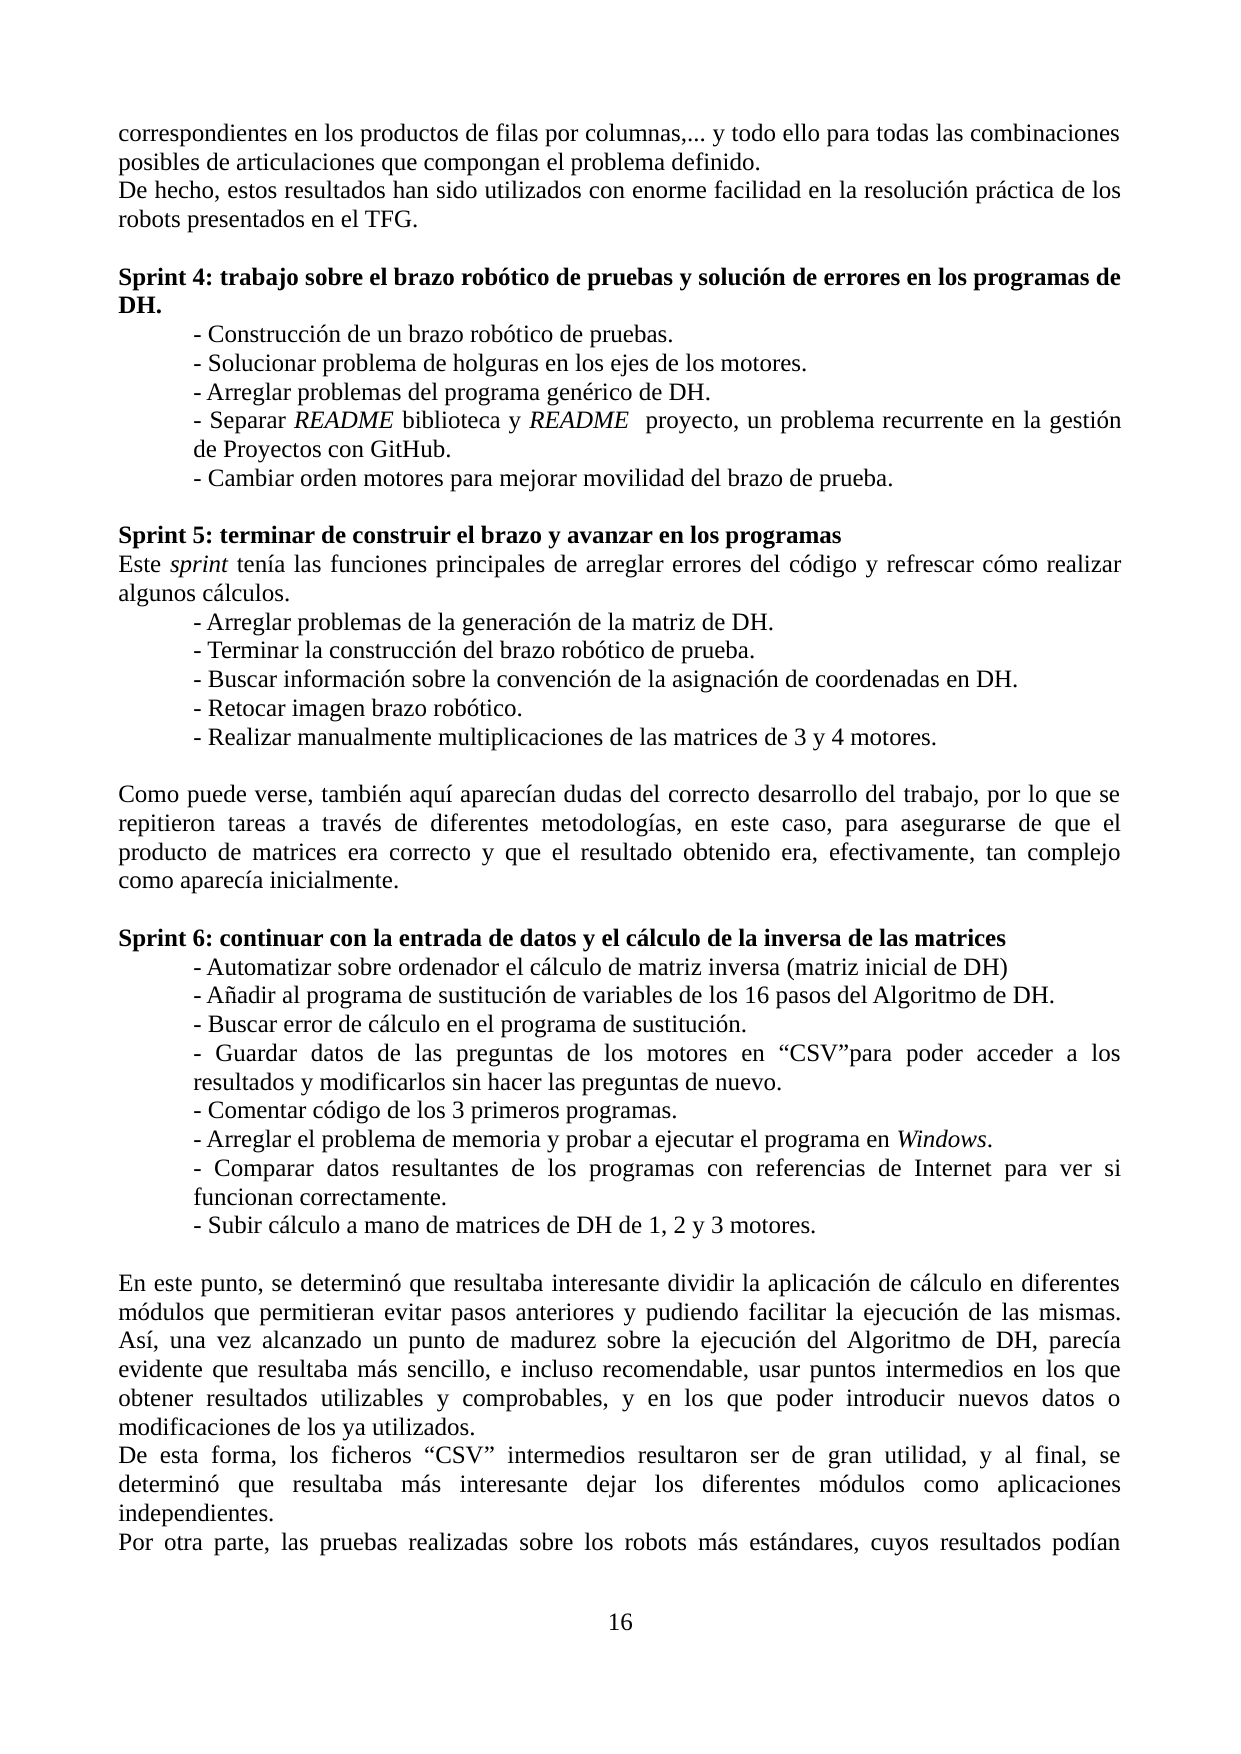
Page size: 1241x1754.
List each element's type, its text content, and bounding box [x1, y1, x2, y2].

text correspondientes en los productos de filas por columnas,... y todo ello para todas las combinaciones posibles de articulaciones que compongan el problema definido. [118, 118, 1122, 176]
list - Arreglar problemas del programa genérico de DH. [156, 377, 1122, 406]
text De hecho, estos resultados han sido utilizados con enorme facilidad en la resolución práctica de los robots presentados en el TFG. [118, 176, 1122, 233]
text De esta forma, los ficheros “CSV” intermedios resultaron ser de gran utilidad, y al final, se determinó que resultaba más interesante dejar los diferentes módulos como aplicaciones independientes. [118, 1441, 1122, 1527]
text En este punto, se determinó que resultaba interesante dividir la aplicación de cálculo en diferentes módulos que permitieran evitar pasos anteriores y pudiendo facilitar la ejecución de las mismas. Así, una vez alcanzado un punto de madurez sobre la ejecución del Algoritmo de DH, parecía evidente que resultaba más sencillo, e incluso recomendable, usar puntos intermedios en los que obtener resultados utilizables y comprobables, y en los que poder introducir nuevos datos o modificaciones de los ya utilizados. [118, 1268, 1122, 1441]
text Por otra parte, las pruebas realizadas sobre los robots más estándares, cuyos resultados podían [118, 1527, 1122, 1556]
list - Comentar código de los 3 primeros programas. [156, 1096, 1122, 1124]
text Como puede verse, también aquí aparecían dudas del correcto desarrollo del trabajo, por lo que se repitieron tareas a través de diferentes metodologías, en este caso, para asegurarse de que el producto de matrices era correcto y que el resultado obtenido era, efectivamente, tan complejo como aparecía inicialmente. [118, 779, 1122, 894]
list - Retocar imagen brazo robótico. [156, 693, 1122, 722]
list - Buscar error de cálculo en el programa de sustitución. [156, 1009, 1122, 1038]
list - Realizar manualmente multiplicaciones de las matrices de 3 y 4 motores. [156, 722, 1122, 751]
text Sprint 5: terminar de construir el brazo y avanzar en los programas [118, 521, 1122, 549]
list - Subir cálculo a mano de matrices de DH de 1, 2 y 3 motores. [156, 1211, 1122, 1239]
list - Construcción de un brazo robótico de pruebas. [156, 319, 1122, 348]
text Sprint 6: continuar con la entrada de datos y el cálculo de la inversa de las matrices [118, 923, 1122, 952]
list - Arreglar el problema de memoria y probar a ejecutar el programa en Windows. [156, 1124, 1122, 1153]
list - Automatizar sobre ordenador el cálculo de matriz inversa (matriz inicial de DH) [156, 952, 1122, 981]
list - Solucionar problema de holguras en los ejes de los motores. [156, 348, 1122, 377]
list - Añadir al programa de sustitución de variables de los 16 pasos del Algoritmo de DH. [156, 981, 1122, 1009]
text Este sprint tenía las funciones principales de arreglar errores del código y refrescar cómo realizar algunos cálculos. [118, 549, 1122, 607]
list - Separar README biblioteca y README proyecto, un problema recurrente en la gestión de Proyectos con GitHub. [156, 406, 1122, 463]
text Sprint 4: trabajo sobre el brazo robótico de pruebas y solución de errores en los programas de DH. [118, 262, 1122, 319]
list - Comparar datos resultantes de los programas con referencias de Internet para ver si funcionan correctamente. [156, 1153, 1122, 1211]
list - Terminar la construcción del brazo robótico de prueba. [156, 636, 1122, 664]
list - Guardar datos de las preguntas de los motores en “CSV”para poder acceder a los resultados y modificarlos sin hacer las preguntas de nuevo. [156, 1038, 1122, 1096]
list - Buscar información sobre la convención de la asignación de coordenadas en DH. [156, 664, 1122, 693]
list - Cambiar orden motores para mejorar movilidad del brazo de prueba. [156, 463, 1122, 492]
list - Arreglar problemas de la generación de la matriz de DH. [156, 607, 1122, 636]
